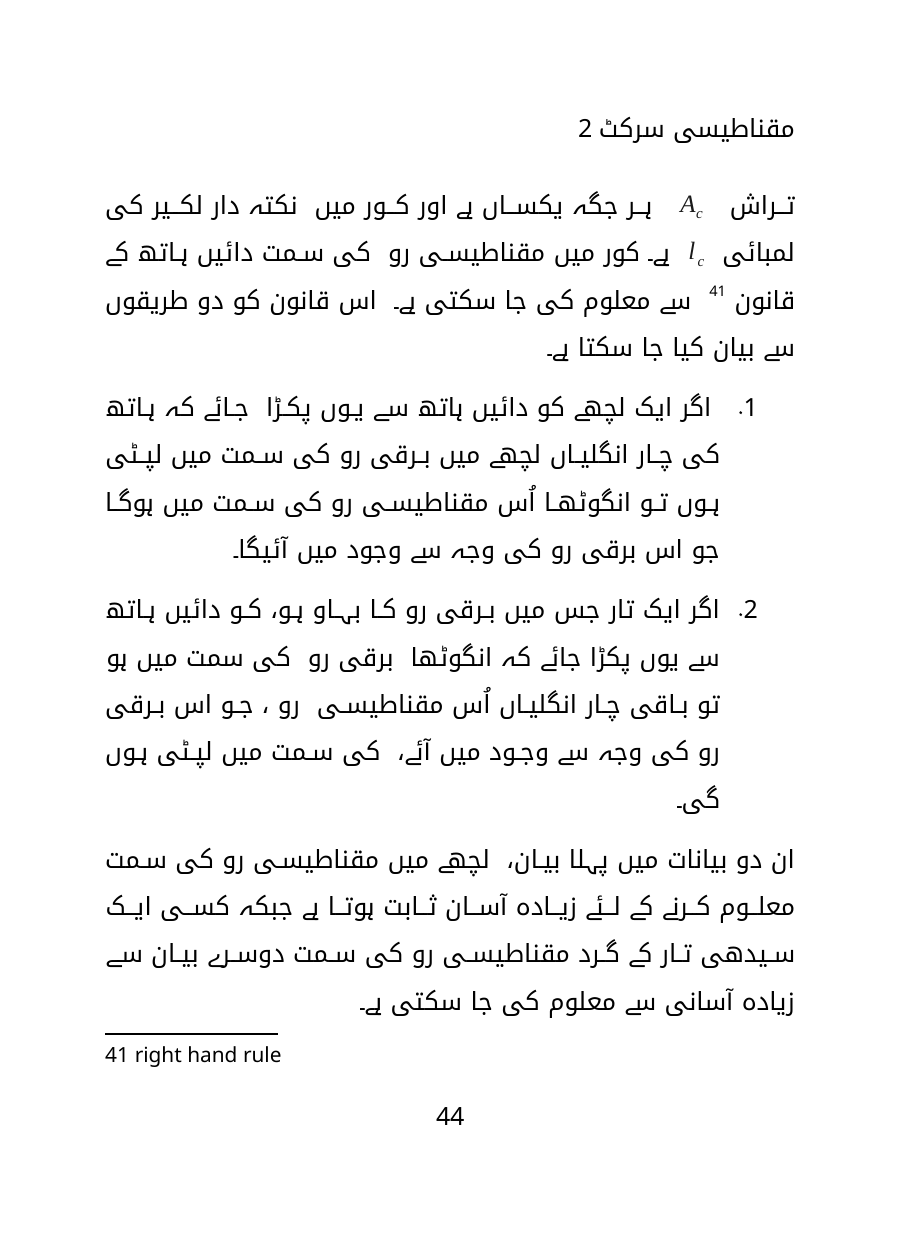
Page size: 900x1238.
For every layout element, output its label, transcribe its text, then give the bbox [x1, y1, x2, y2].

text ان دو بیانات میں پہلا بیان، لچھے میں مقناطیسی رو کی سمت معلوم کرنے کے لئے زیادہ آسان ثابت ہوتا ہے جبکہ کسی ایک سیدھی تار کے گرد مقناطیسی رو کی سمت دوسرے بیان سے زیادہ آسانی سے معلوم کی جا سکتی ہے۔ [105, 836, 795, 1026]
text right hand rule [105, 1040, 795, 1068]
list اگر ایک تار جس میں برقی رو کا بہاو ہو، کو دائیں ہاتھ سے یوں پکڑا جائے کہ انگوٹھا برقی رو کی سمت میں ہو تو باقی چار انگلیاں اُس مقناطیسی رو ، جو اس برقی رو کی وجہ سے وجود میں آئے، کی سمت میں لپٹی ہوں گی۔ [105, 587, 757, 823]
text شکل 2.7 میں ایک سادہ مقناطیسی نظام دکھایا گیا ہے جس میں مقناطیسی دباؤ مقناطیسی کور میں مقناطیسی رو کو جنم دیتی ہے۔ یہاں کور کا رقبہ عمودی تراش ہر جگہ یکساں ہے اور کور میں نکتہ دار لکیر کی لمبائیہے۔ کور میں مقناطیسی رو کی سمت دائیں ہاتھ کے قانون سے معلوم کی جا سکتی ہے۔ اس قانون کو دو طریقوں سے بیان کیا جا سکتا ہے۔ [105, 182, 795, 372]
list اگر ایک لچھے کو دائیں ہاتھ سے یوں پکڑا جائے کہ ہاتھ کی چار انگلیاں لچھے میں برقی رو کی سمت میں لپٹی ہوں تو انگوٹھا اُس مقناطیسی رو کی سمت میں ہوگا جو اس برقی رو کی وجہ سے وجود میں آئیگا۔ [105, 384, 757, 574]
